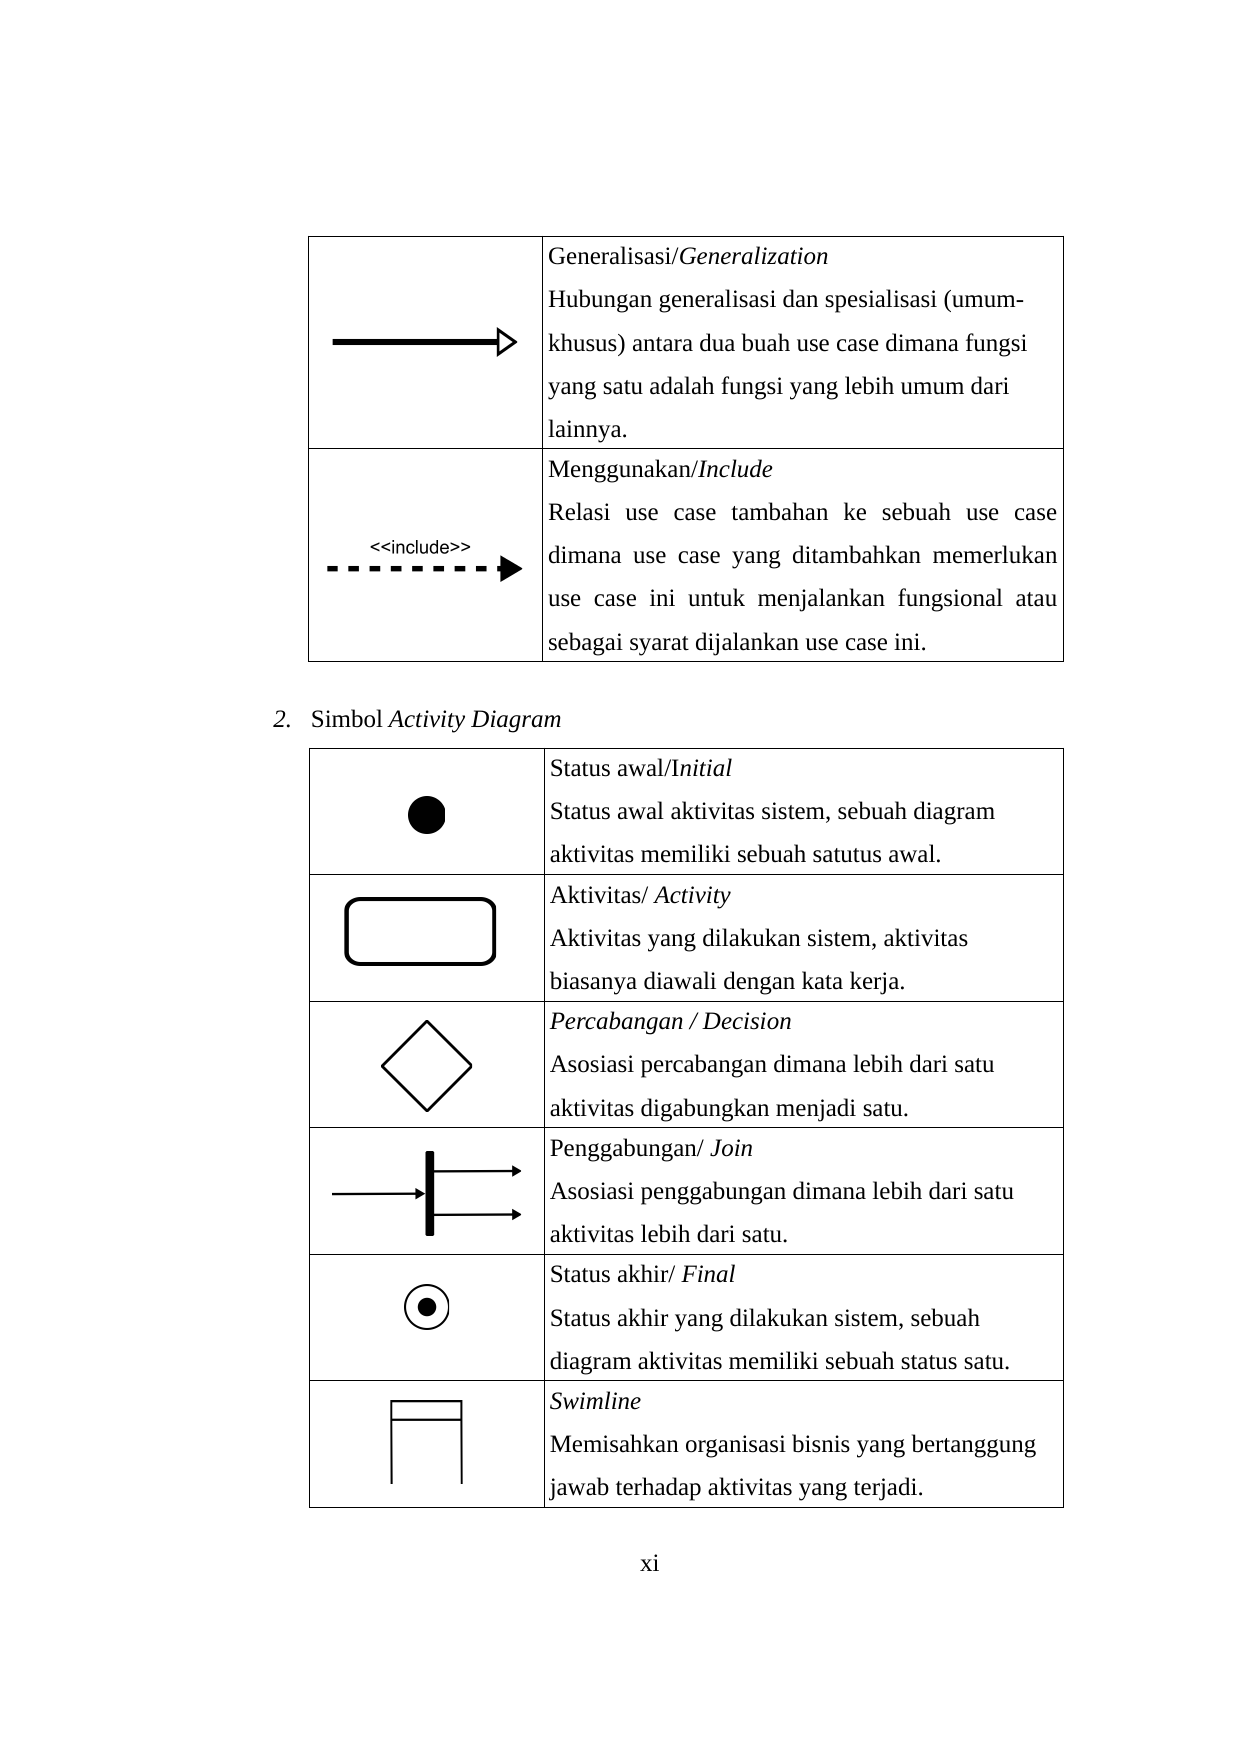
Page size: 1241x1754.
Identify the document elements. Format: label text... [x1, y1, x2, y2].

table_cell [309, 449, 542, 661]
table_cell [310, 1128, 544, 1254]
list Simbol Activity Diagram [273, 704, 1063, 733]
table_header Status awal/Initial Status awal aktivitas sistem, sebuah diagram aktivitas memiliki sebuah satutus awal. [545, 749, 1063, 874]
table_cell Penggabungan/ Join Asosiasi penggabungan dimana lebih dari satu aktivitas lebih dari satu. [545, 1128, 1063, 1254]
table_cell [310, 1381, 544, 1507]
picture [390, 1400, 463, 1484]
picture [404, 1284, 450, 1330]
table_cell Aktivitas/ Activity Aktivitas yang dilakukan sistem, aktivitas biasanya diawali dengan kata kerja. [545, 875, 1063, 1001]
table_cell Percabangan / Decision Asosiasi percabangan dimana lebih dari satu aktivitas digabungkan menjadi satu. [545, 1002, 1063, 1127]
table_cell [310, 1002, 544, 1127]
table_cell Swimline Memisahkan organisasi bisnis yang bertanggung jawab terhadap aktivitas yang terjadi. [545, 1381, 1063, 1507]
table_header [309, 237, 542, 448]
table_cell [310, 875, 544, 1001]
picture [381, 1020, 473, 1112]
picture [327, 540, 523, 582]
table_header [310, 749, 544, 874]
picture [344, 897, 497, 966]
picture [332, 327, 518, 357]
picture [408, 796, 445, 834]
table_cell Status akhir/ Final Status akhir yang dilakukan sistem, sebuah diagram aktivitas memiliki sebuah status satu. [545, 1255, 1063, 1380]
picture [332, 1151, 522, 1236]
table_header Generalisasi/Generalization Hubungan generalisasi dan spesialisasi (umum-khusus) antara dua buah use case dimana fungsi yang satu adalah fungsi yang lebih umum dari lainnya. [543, 237, 1063, 448]
table_cell [310, 1255, 544, 1380]
table_cell Menggunakan/Include Relasi use case tambahan ke sebuah use case dimana use case yang ditambahkan memerlukan use case ini untuk menjalankan fungsional atau sebagai syarat dijalankan use case ini. [543, 449, 1063, 661]
